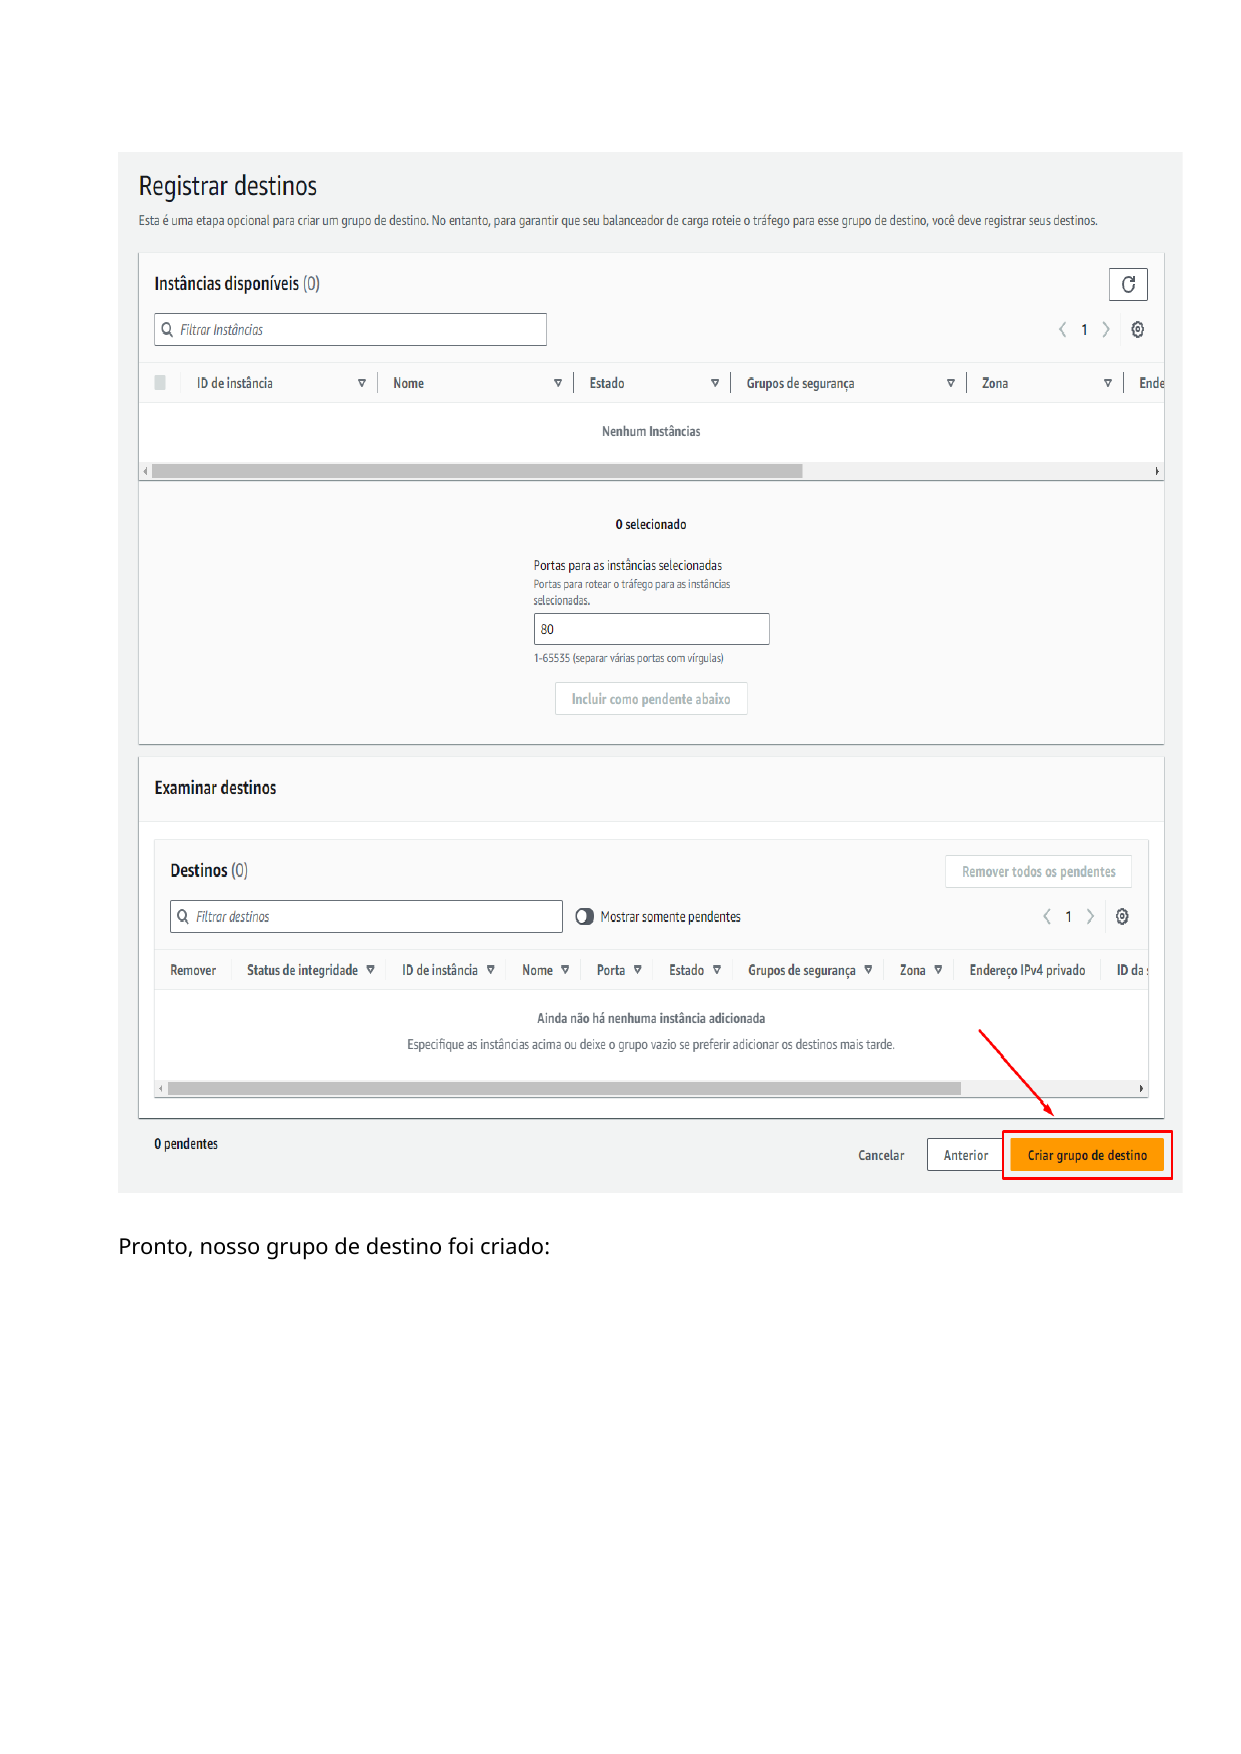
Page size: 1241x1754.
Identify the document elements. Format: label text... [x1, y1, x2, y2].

text Pronto, nosso grupo de destino foi criado: [118, 1231, 1122, 1260]
picture [118, 152, 1183, 1193]
